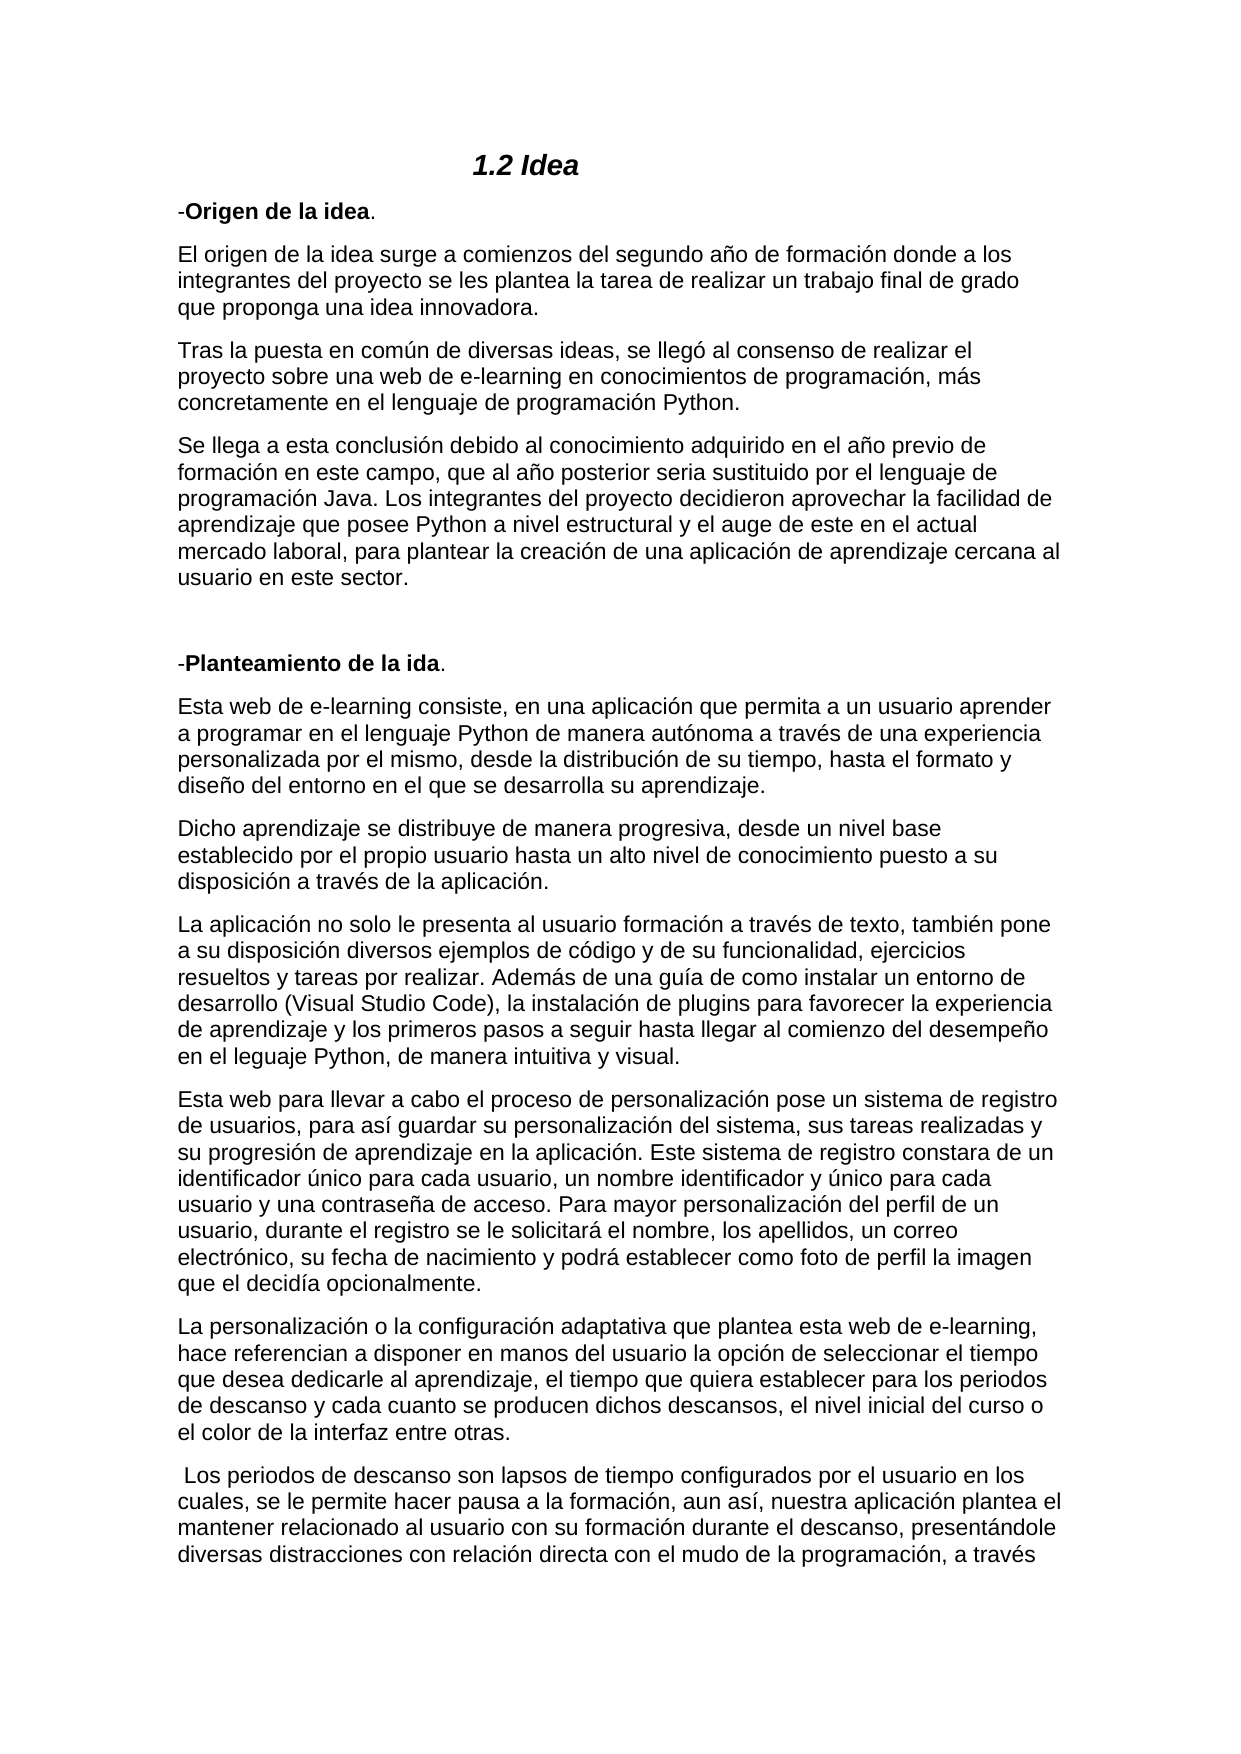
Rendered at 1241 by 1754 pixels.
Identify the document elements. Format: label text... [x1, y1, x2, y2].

text La personalización o la configuración adaptativa que plantea esta web de e-learning, hace referencian a disponer en manos del usuario la opción de seleccionar el tiempo que desea dedicarle al aprendizaje, el tiempo que quiera establecer para los periodos de descanso y cada cuanto se producen dichos descansos, el nivel inicial del curso o el color de la interfaz entre otras. [177, 1313, 1063, 1445]
text -Planteamiento de la ida. [177, 650, 1063, 676]
text Dicho aprendizaje se distribuye de manera progresiva, desde un nivel base establecido por el propio usuario hasta un alto nivel de conocimiento puesto a su disposición a través de la aplicación. [177, 815, 1063, 894]
text -Origen de la idea. [177, 198, 1063, 224]
text El origen de la idea surge a comienzos del segundo año de formación donde a los integrantes del proyecto se les plantea la tarea de realizar un trabajo final de grado que proponga una idea innovadora. [177, 241, 1063, 320]
text Se llega a esta conclusión debido al conocimiento adquirido en el año previo de formación en este campo, que al año posterior seria sustituido por el lenguaje de programación Java. Los integrantes del proyecto decidieron aprovechar la facilidad de aprendizaje que posee Python a nivel estructural y el auge de este en el actual mercado laboral, para plantear la creación de una aplicación de aprendizaje cercana al usuario en este sector. [177, 432, 1063, 590]
text Tras la puesta en común de diversas ideas, se llegó al consenso de realizar el proyecto sobre una web de e-learning en conocimientos de programación, más concretamente en el lenguaje de programación Python. [177, 337, 1063, 416]
text Los periodos de descanso son lapsos de tiempo configurados por el usuario en los cuales, se le permite hacer pausa a la formación, aun así, nuestra aplicación plantea el mantener relacionado al usuario con su formación durante el descanso, presentándole diversas distracciones con relación directa con el mudo de la programación, a través [177, 1462, 1063, 1567]
text La aplicación no solo le presenta al usuario formación a través de texto, también pone a su disposición diversos ejemplos de código y de su funcionalidad, ejercicios resueltos y tareas por realizar. Además de una guía de como instalar un entorno de desarrollo (Visual Studio Code), la instalación de plugins para favorecer la experiencia de aprendizaje y los primeros pasos a seguir hasta llegar al comienzo del desempeño en el leguaje Python, de manera intuitiva y visual. [177, 911, 1063, 1069]
text Esta web de e-learning consiste, en una aplicación que permita a un usuario aprender a programar en el lenguaje Python de manera autónoma a través de una experiencia personalizada por el mismo, desde la distribución de su tiempo, hasta el formato y diseño del entorno en el que se desarrolla su aprendizaje. [177, 693, 1063, 798]
text 1.2 Idea [472, 148, 1063, 181]
text Esta web para llevar a cabo el proceso de personalización pose un sistema de registro de usuarios, para así guardar su personalización del sistema, sus tareas realizadas y su progresión de aprendizaje en la aplicación. Este sistema de registro constara de un identificador único para cada usuario, un nombre identificador y único para cada usuario y una contraseña de acceso. Para mayor personalización del perfil de un usuario, durante el registro se le solicitará el nombre, los apellidos, un correo electrónico, su fecha de nacimiento y podrá establecer como foto de perfil la imagen que el decidía opcionalmente. [177, 1086, 1063, 1297]
